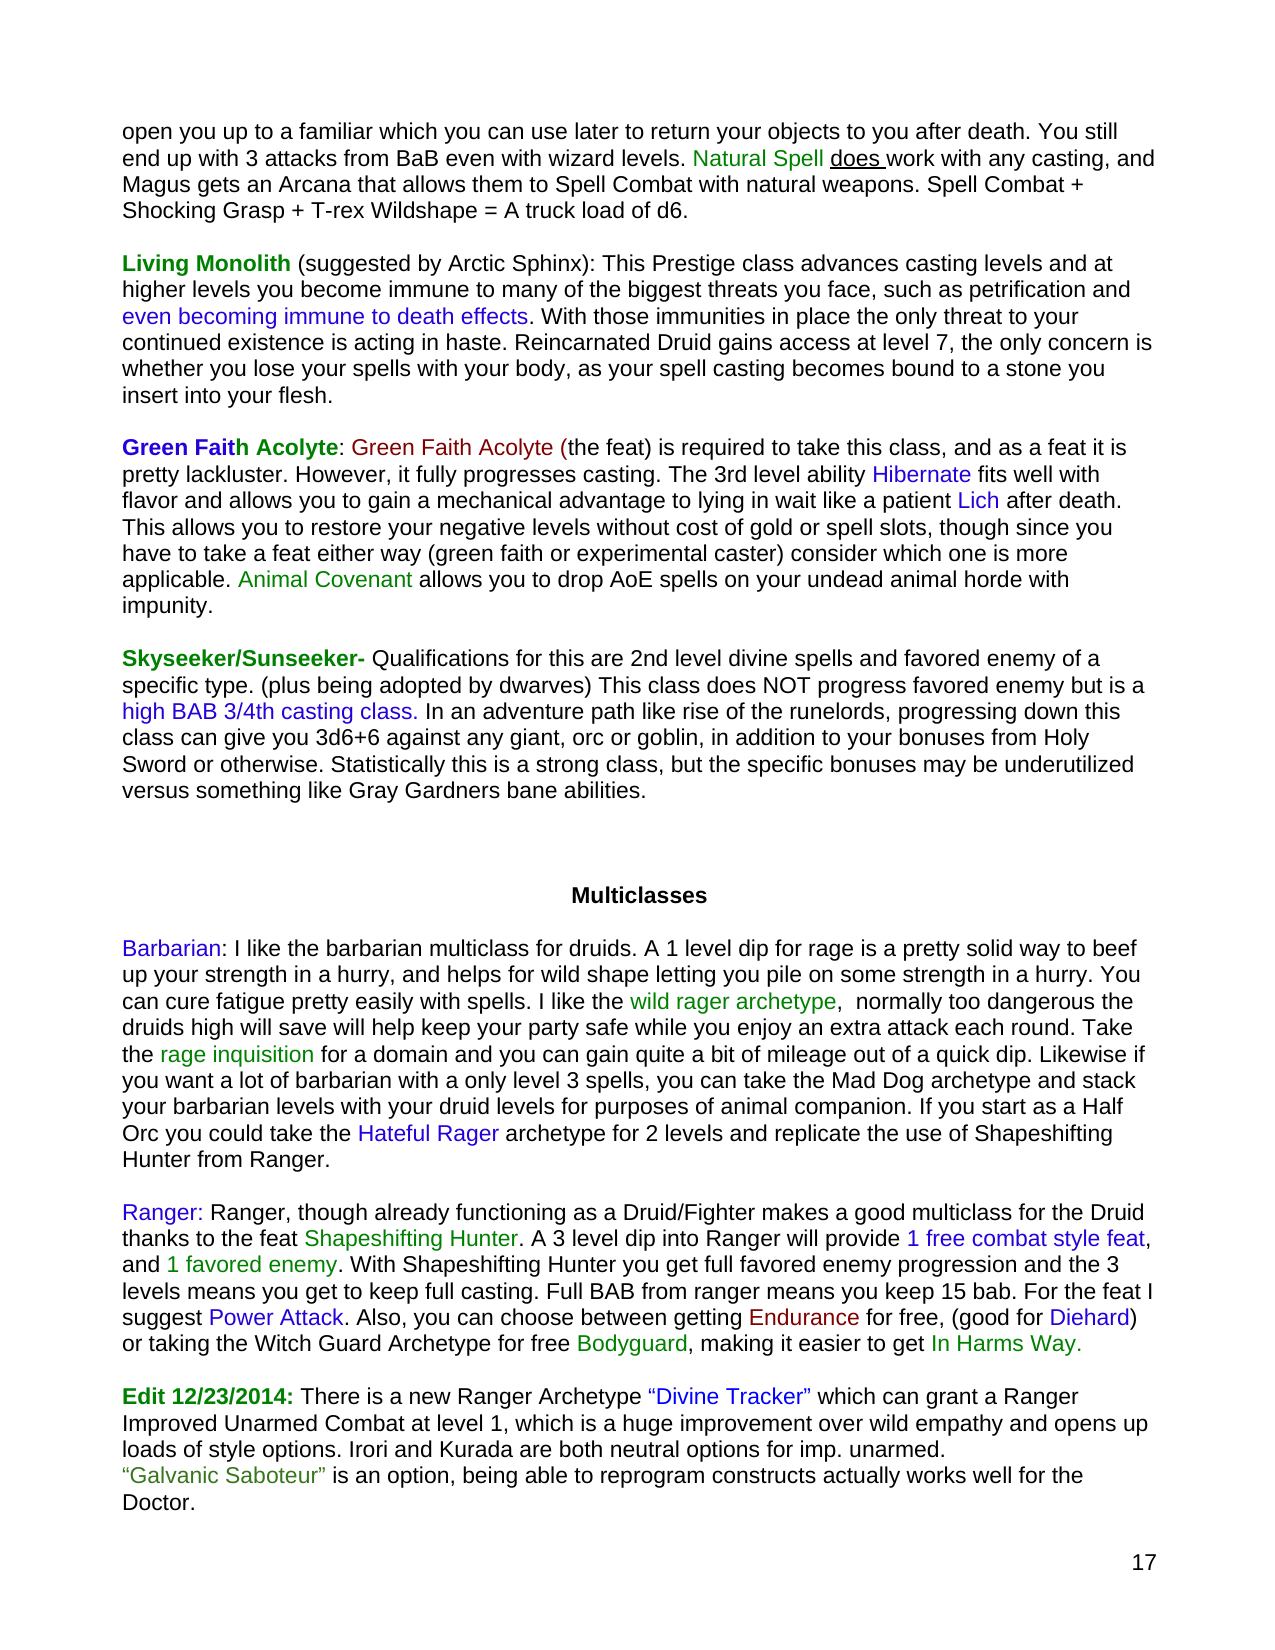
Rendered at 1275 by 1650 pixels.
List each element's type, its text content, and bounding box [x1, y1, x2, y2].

text Multiclasses [122, 882, 1157, 909]
text Edit 12/23/2014: There is a new Ranger Archetype “Divine Tracker” which can grant a Ranger Improved Unarmed Combat at level 1, which is a huge improvement over wild empathy and opens up loads of style options. Irori and Kurada are both neutral options for imp. unarmed. [122, 1383, 1157, 1462]
text Ranger: Ranger, though already functioning as a Druid/Fighter makes a good multiclass for the Druid thanks to the feat Shapeshifting Hunter. A 3 level dip into Ranger will provide 1 free combat style feat, and 1 favored enemy. With Shapeshifting Hunter you get full favored enemy progression and the 3 levels means you get to keep full casting. Full BAB from ranger means you keep 15 bab. For the feat I suggest Power Attack. Also, you can choose between getting Endurance for free, (good for Diehard) or taking the Witch Guard Archetype for free Bodyguard, making it easier to get In Harms Way. [122, 1199, 1157, 1357]
text “Galvanic Saboteur” is an option, being able to reprogram constructs actually works well for the Doctor. [122, 1462, 1157, 1515]
text open you up to a familiar which you can use later to return your objects to you after death. You still end up with 3 attacks from BaB even with wizard levels. Natural Spell does work with any casting, and Magus gets an Arcana that allows them to Spell Combat with natural weapons. Spell Combat + Shocking Grasp + T-rex Wildshape = A truck load of d6. [122, 118, 1157, 223]
text Barbarian: I like the barbarian multiclass for druids. A 1 level dip for rage is a pretty solid way to beef up your strength in a hurry, and helps for wild shape letting you pile on some strength in a hurry. You can cure fatigue pretty easily with spells. I like the wild rager archetype, normally too dangerous the druids high will save will help keep your party safe while you enjoy an extra attack each round. Take the rage inquisition for a domain and you can gain quite a bit of mileage out of a quick dip. Likewise if you want a lot of barbarian with a only level 3 spells, you can take the Mad Dog archetype and stack your barbarian levels with your druid levels for purposes of animal companion. If you start as a Half Orc you could take the Hateful Rager archetype for 2 levels and replicate the use of Shapeshifting Hunter from Ranger. [122, 935, 1157, 1172]
text Living Monolith (suggested by Arctic Sphinx): This Prestige class advances casting levels and at higher levels you become immune to many of the biggest threats you face, such as petrification and even becoming immune to death effects. With those immunities in place the only threat to your continued existence is acting in haste. Reincarnated Druid gains access at level 7, the only concern is whether you lose your spells with your body, as your spell casting becomes bound to a stone you insert into your flesh. [122, 250, 1157, 408]
text Skyseeker/Sunseeker- Qualifications for this are 2nd level divine spells and favored enemy of a specific type. (plus being adopted by dwarves) This class does NOT progress favored enemy but is a high BAB 3/4th casting class. In an adventure path like rise of the runelords, progressing down this class can give you 3d6+6 against any giant, orc or goblin, in addition to your bonuses from Holy Sword or otherwise. Statistically this is a strong class, but the specific bonuses may be underutilized versus something like Gray Gardners bane abilities. [122, 645, 1157, 803]
text Green Faith Acolyte: Green Faith Acolyte (the feat) is required to take this class, and as a feat it is pretty lackluster. However, it fully progresses casting. The 3rd level ability Hibernate fits well with flavor and allows you to gain a mechanical advantage to lying in wait like a patient Lich after death. This allows you to restore your negative levels without cost of gold or spell slots, though since you have to take a feat either way (green faith or experimental caster) consider which one is more applicable. Animal Covenant allows you to drop AoE spells on your undead animal horde with impunity. [122, 434, 1157, 619]
